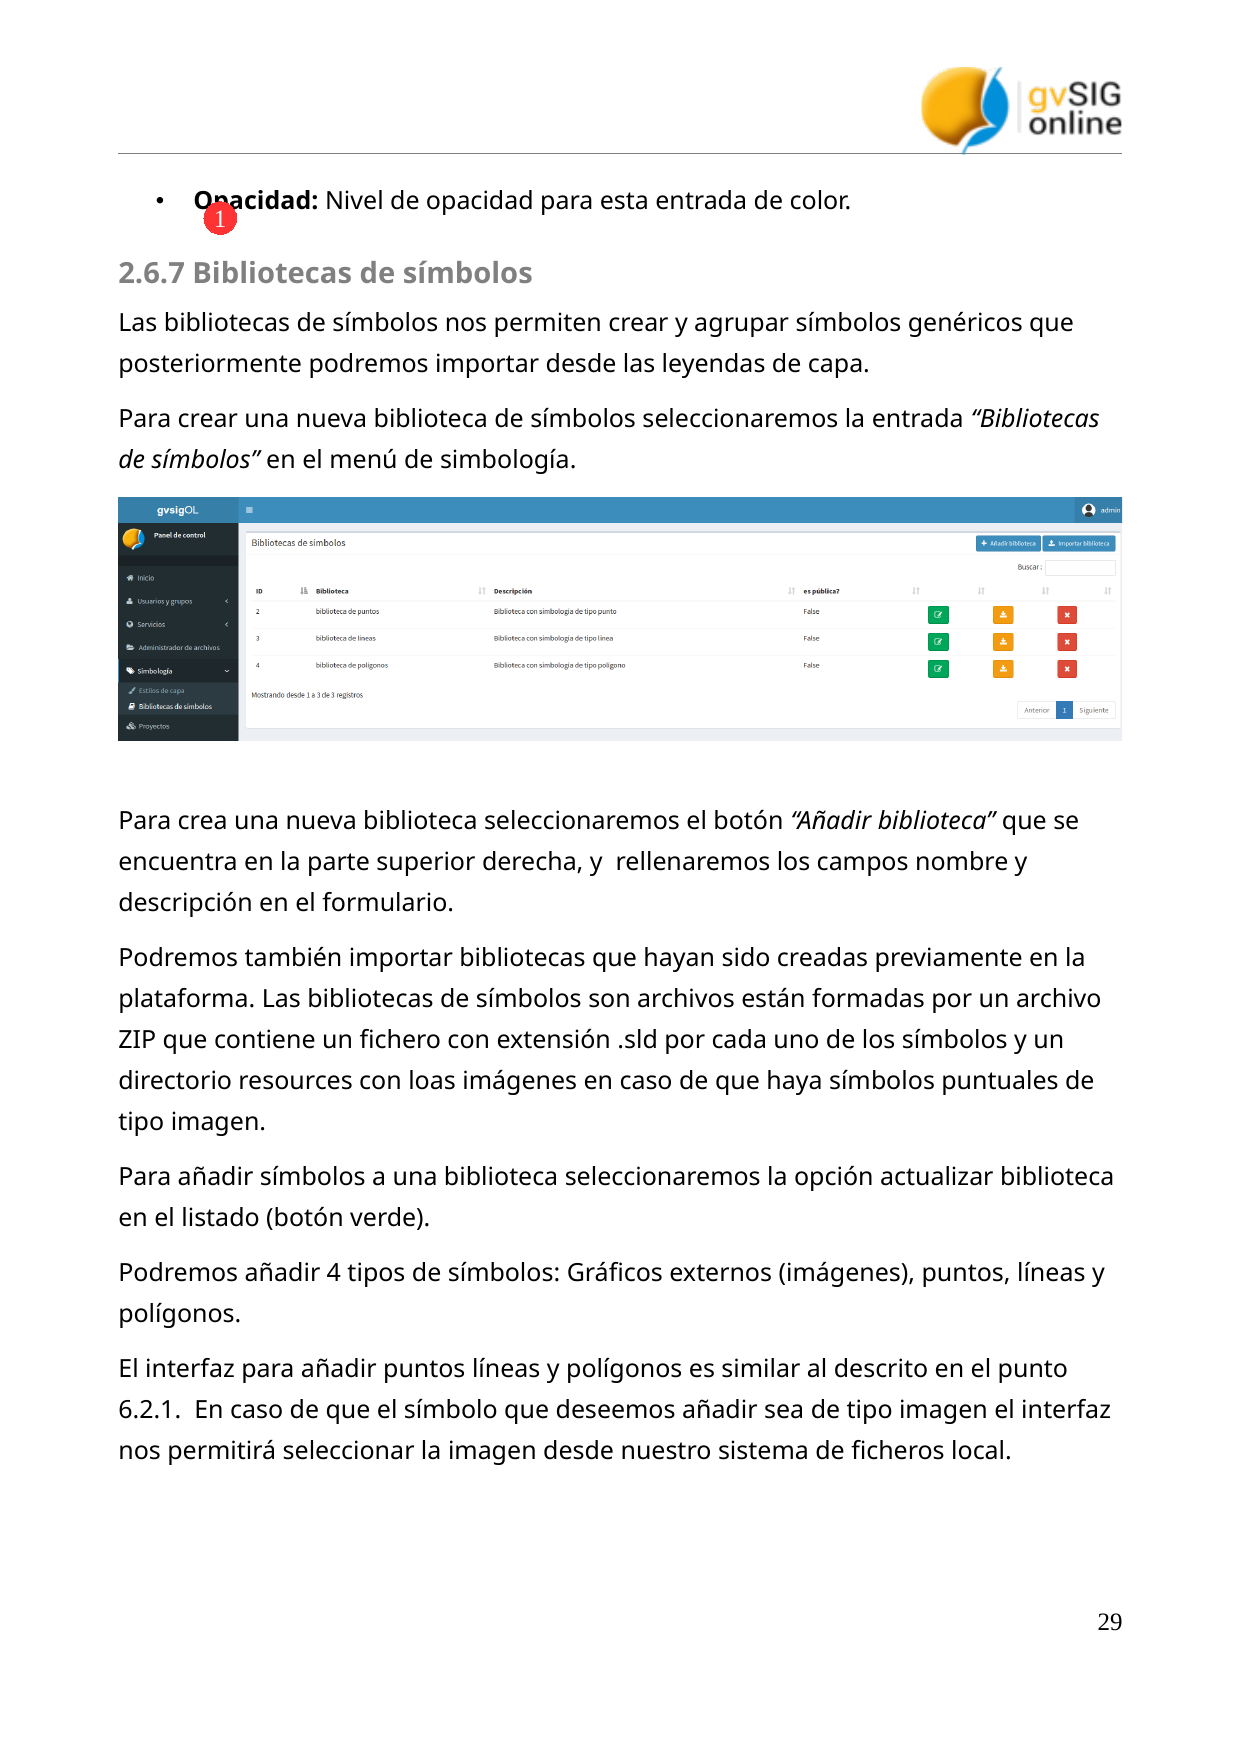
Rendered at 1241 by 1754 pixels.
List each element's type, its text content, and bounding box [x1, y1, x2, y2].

text Para crea una nueva biblioteca seleccionaremos el botón “Añadir biblioteca” que se encuentra en la parte superior derecha, y rellenaremos los campos nombre y descripción en el formulario. [118, 803, 1122, 918]
text Podremos añadir 4 tipos de símbolos: Gráficos externos (imágenes), puntos, líneas y polígonos. [118, 1255, 1122, 1330]
text Para crear una nueva biblioteca de símbolos seleccionaremos la entrada “Bibliotecas de símbolos” en el menú de simbología. [118, 401, 1122, 476]
subtitle 2.6.7 Bibliotecas de símbolos [118, 252, 1122, 292]
picture [118, 497, 1123, 741]
picture [921, 67, 1122, 155]
text El interfaz para añadir puntos líneas y polígonos es similar al descrito en el punto 6.2.1. En caso de que el símbolo que deseemos añadir sea de tipo imagen el interfaz nos permitirá seleccionar la imagen desde nuestro sistema de ficheros local. [118, 1351, 1122, 1467]
list Opacidad: Nivel de opacidad para esta entrada de color. [156, 182, 1122, 216]
text Las bibliotecas de símbolos nos permiten crear y agrupar símbolos genéricos que posteriormente podremos importar desde las leyendas de capa. [118, 304, 1122, 379]
text Para añadir símbolos a una biblioteca seleccionaremos la opción actualizar biblioteca en el listado (botón verde). [118, 1158, 1122, 1233]
text Podremos también importar bibliotecas que hayan sido creadas previamente en la plataforma. Las bibliotecas de símbolos son archivos están formadas por un archivo ZIP que contiene un fichero con extensión .sld por cada uno de los símbolos y un directorio resources con loas imágenes en caso de que haya símbolos puntuales de tipo imagen. [118, 940, 1122, 1137]
